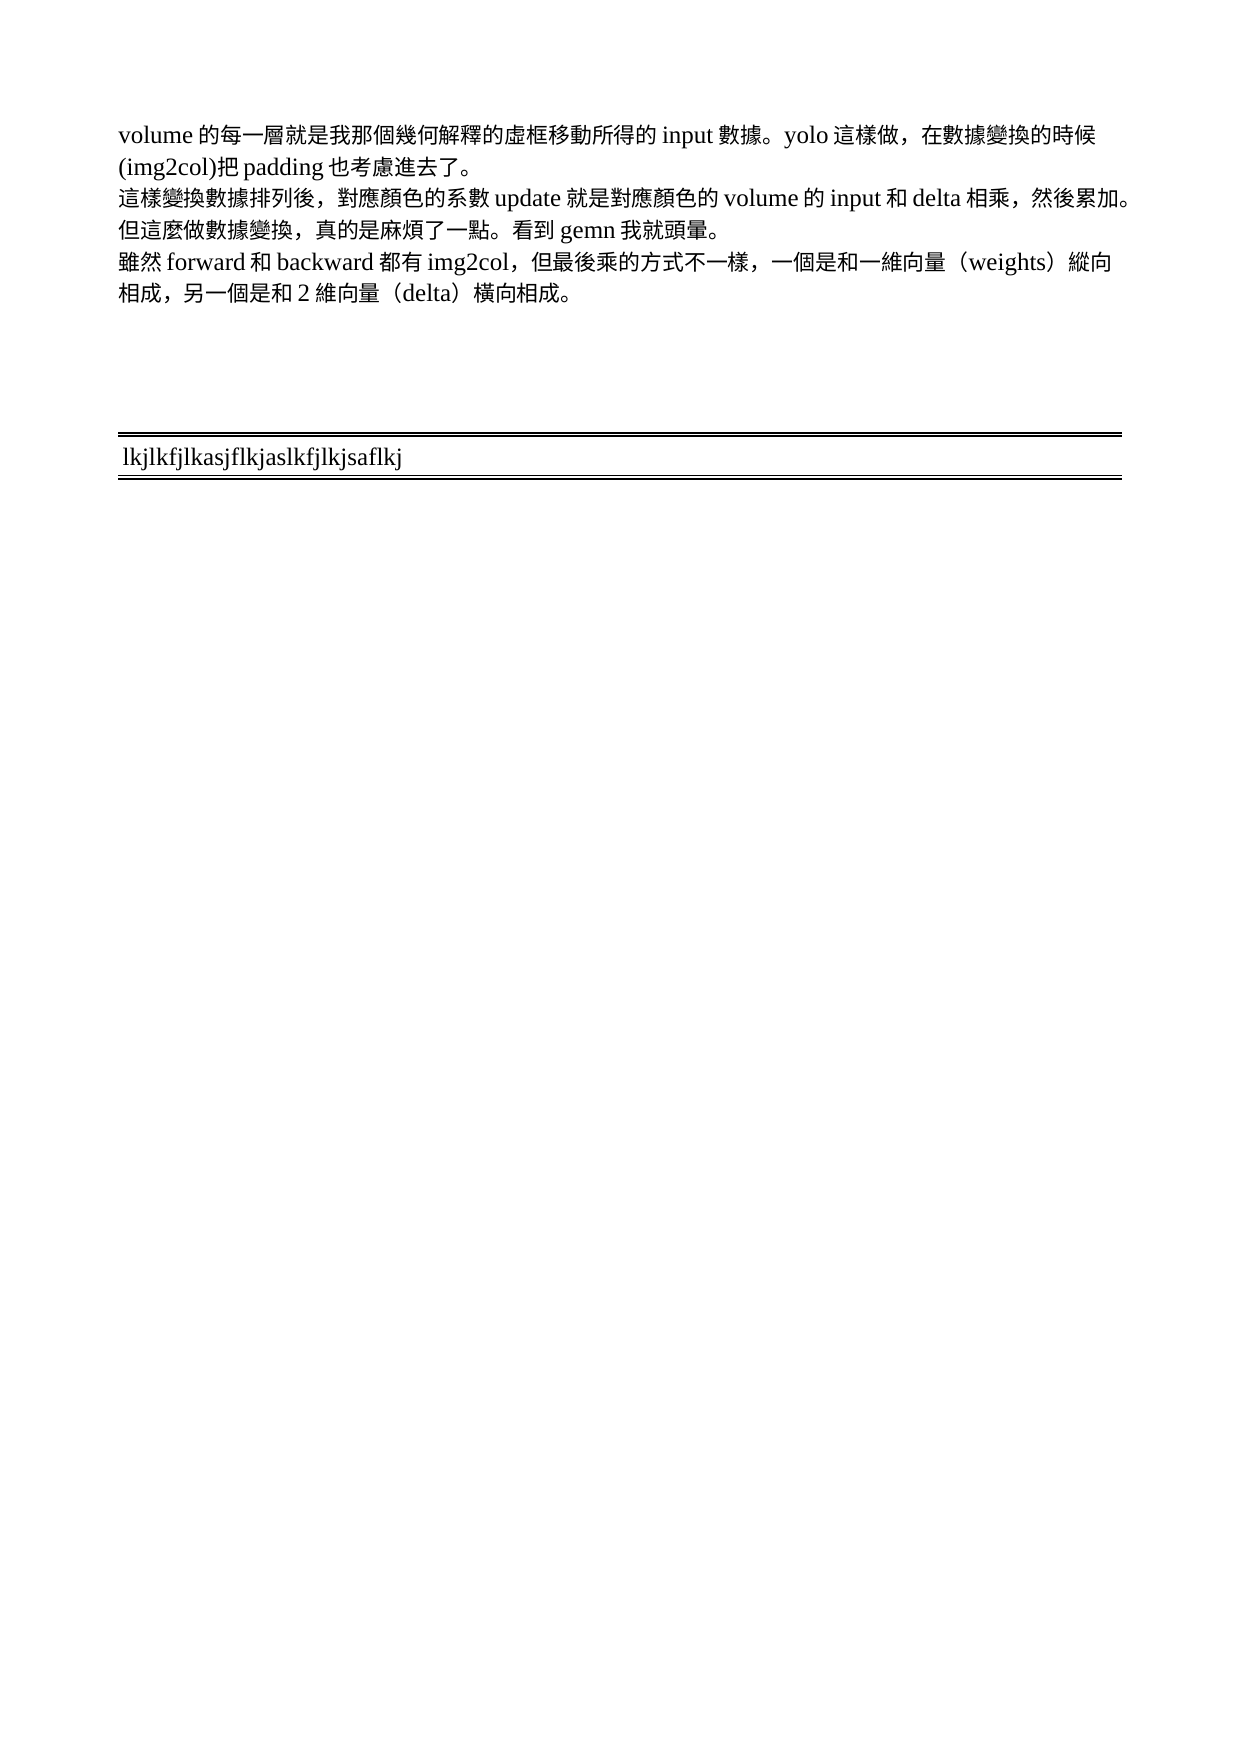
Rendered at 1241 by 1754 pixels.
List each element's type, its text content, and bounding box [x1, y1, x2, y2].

text volume的每一層就是我那個幾何解釋的虛框移動所得的input數據。yolo這樣做，在數據變換的時候(img2col)把padding也考慮進去了。 [118, 118, 1122, 181]
text lkjlkfjlkasjflkjaslkfjlkjsaflkj [118, 437, 1122, 475]
text 這樣變換數據排列後，對應顏色的系數update就是對應顏色的volume的input和delta相乘，然後累加。 [118, 181, 1122, 213]
text 但這麼做數據變換，真的是麻煩了一點。看到gemn我就頭暈。 [118, 213, 1122, 245]
text 雖然forward和backward都有img2col，但最後乘的方式不一樣，一個是和一維向量（weights）縱向相成，另一個是和2維向量（delta）橫向相成。 [118, 245, 1122, 308]
